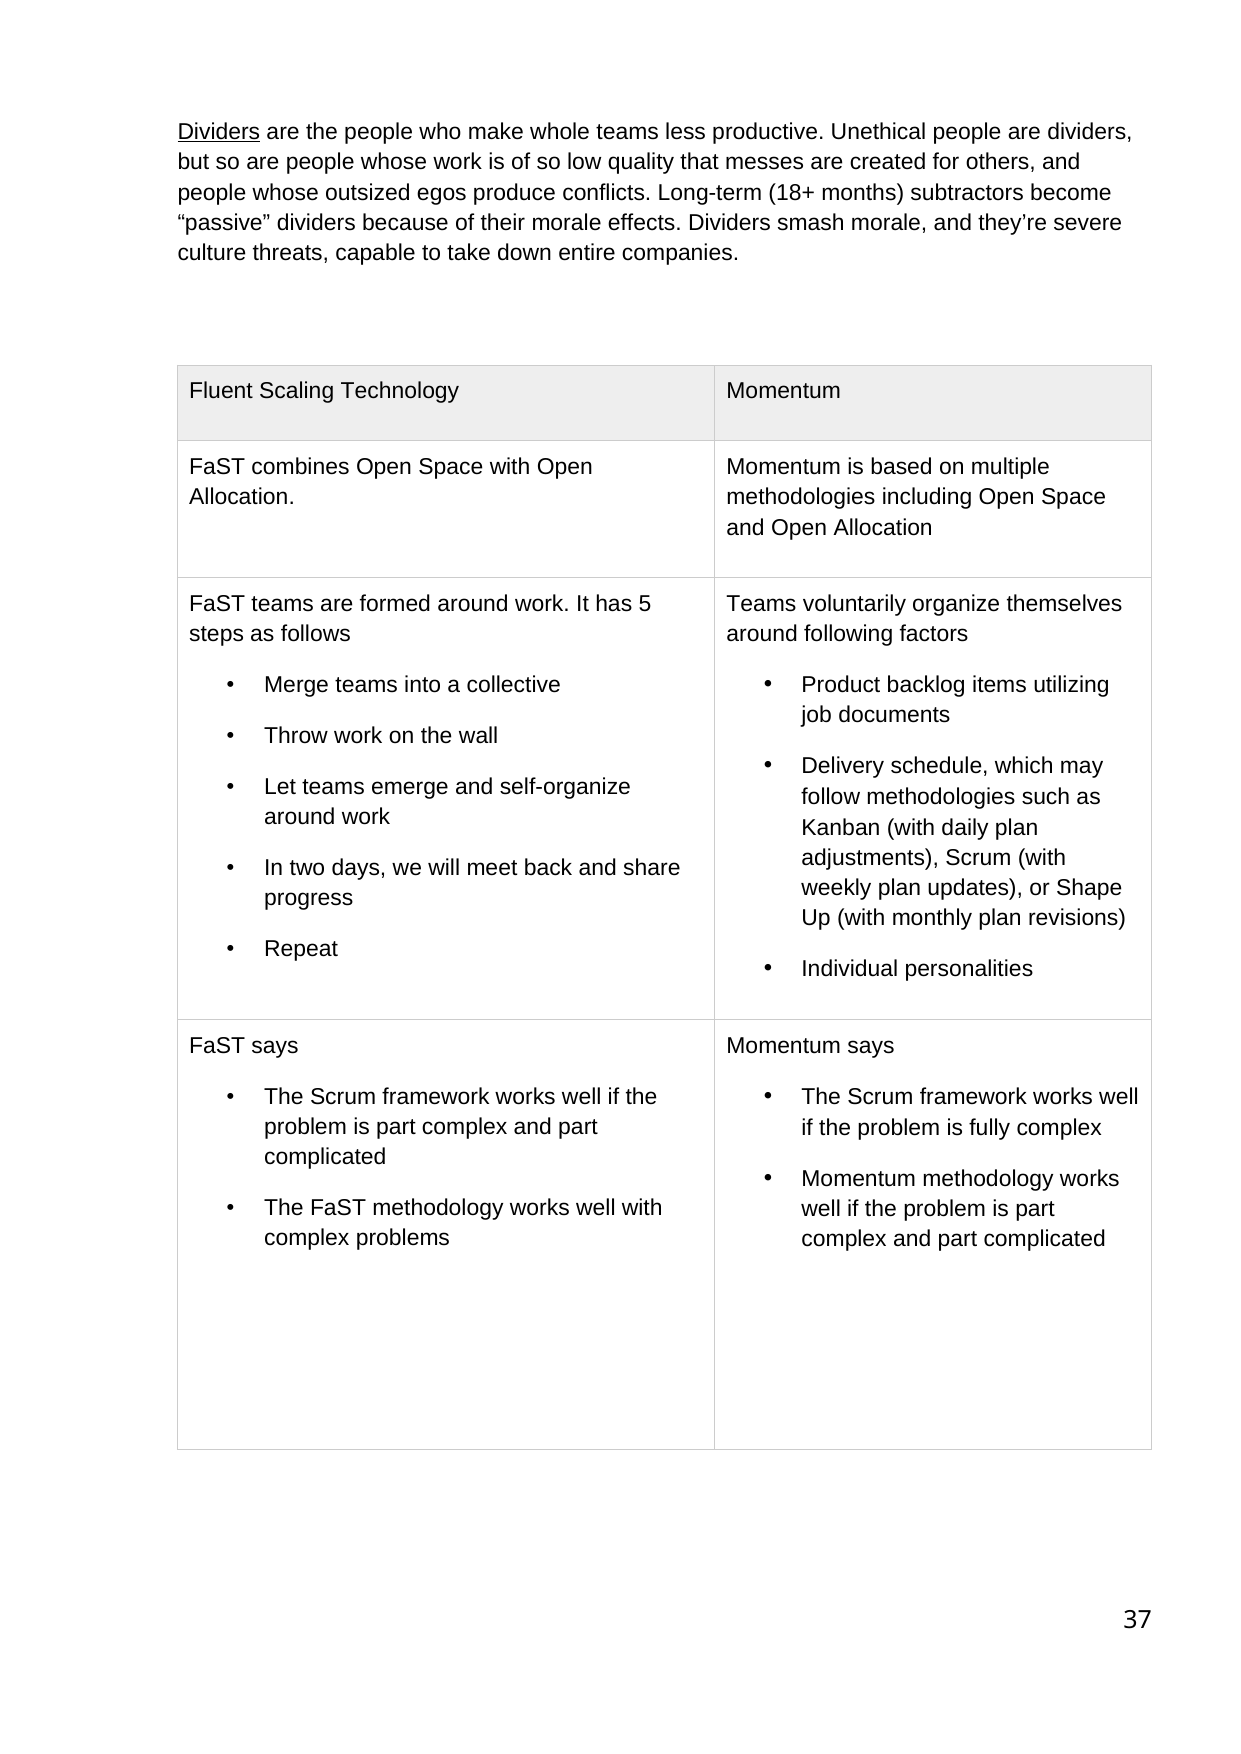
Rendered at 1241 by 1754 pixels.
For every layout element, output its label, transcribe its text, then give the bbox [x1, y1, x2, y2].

table_cell FaST says The Scrum framework works well if the problem is part complex and part complicated The FaST methodology works well with complex problems [178, 1020, 714, 1449]
table_cell Teams voluntarily organize themselves around following factors Product backlog items utilizing job documents Delivery schedule, which may follow methodologies such as Kanban (with daily plan adjustments), Scrum (with weekly plan updates), or Shape Up (with monthly plan revisions) Individual personalities [715, 578, 1151, 1019]
table_header Momentum [715, 366, 1151, 440]
table_cell FaST combines Open Space with Open Allocation. [178, 441, 714, 577]
text Dividers are the people who make whole teams less productive. Unethical people are dividers, but so are people whose work is of so low quality that messes are created for others, and people whose outsized egos produce conflicts. Long-term (18+ months) subtractors become “passive” dividers because of their morale effects. Dividers smash morale, and they’re severe culture threats, capable to take down entire companies. [177, 118, 1152, 265]
table_cell FaST teams are formed around work. It has 5 steps as follows Merge teams into a collective Throw work on the wall Let teams emerge and self-organize around work In two days, we will meet back and share progress Repeat [178, 578, 714, 1019]
table_cell Momentum says The Scrum framework works well if the problem is fully complex Momentum methodology works well if the problem is part complex and part complicated [715, 1020, 1151, 1449]
table_cell Momentum is based on multiple methodologies including Open Space and Open Allocation [715, 441, 1151, 577]
table_header Fluent Scaling Technology [178, 366, 714, 440]
